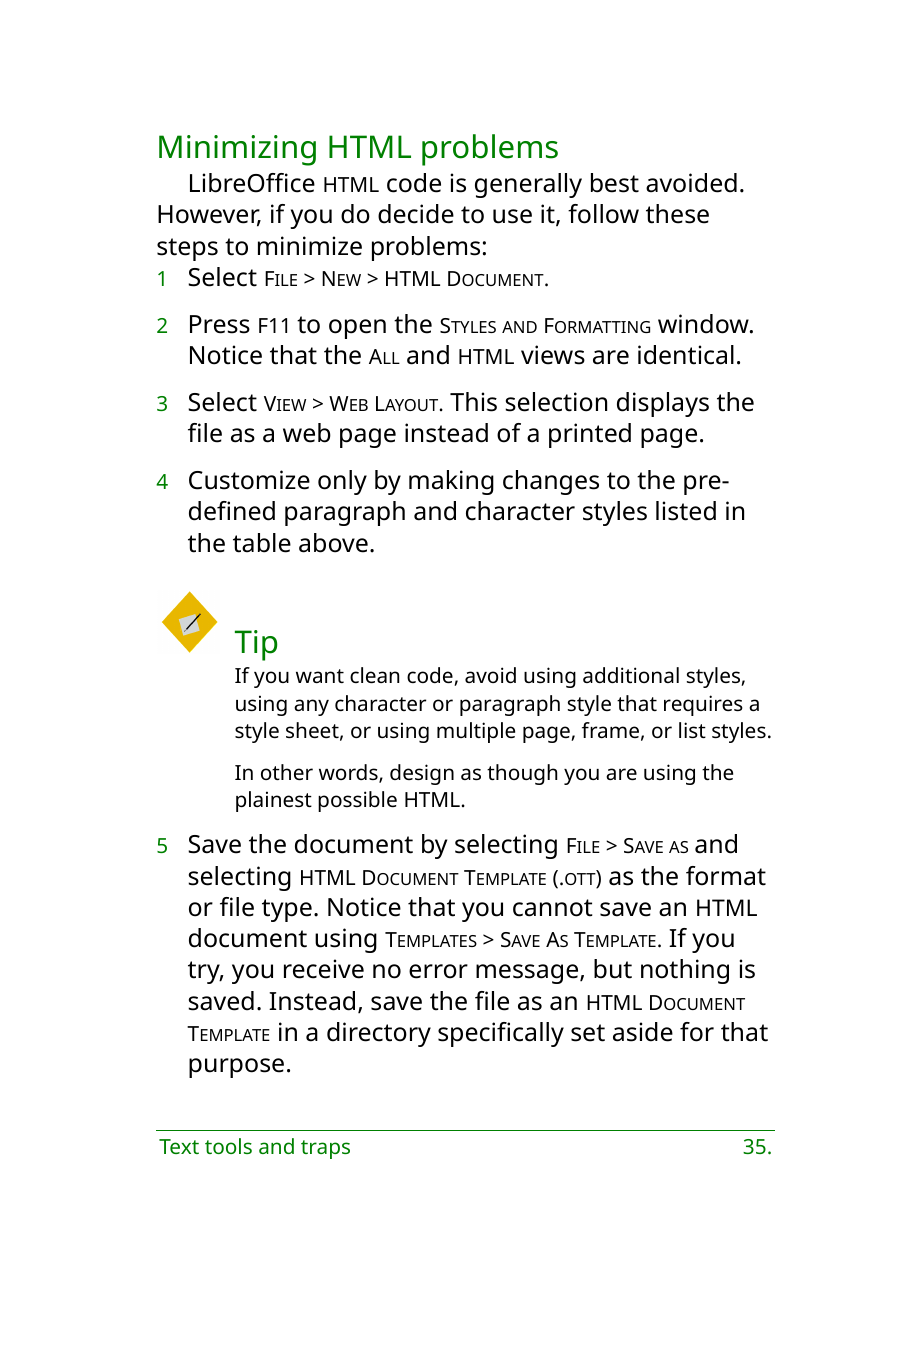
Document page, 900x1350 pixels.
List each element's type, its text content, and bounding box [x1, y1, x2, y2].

subtitle Minimizing HTML problems [156, 125, 775, 168]
list Save the document by selecting File > Save as and selecting HTML Document Template (.ott) as the format or file type. Notice that you cannot save an HTML document using Templates > Save As Template. If you try, you receive no error message, but nothing is saved. Instead, save the file as an HTML Document Template in a directory specifically set aside for that purpose. [156, 829, 775, 1079]
list Customize only by making changes to the pre-defined paragraph and character styles listed in the table above. [156, 464, 775, 558]
text In other words, design as though you are using the plainest possible HTML. [234, 759, 775, 813]
text LibreOffice HTML code is generally best avoided. However, if you do decide to use it, follow these steps to minimize problems: [156, 168, 775, 261]
list Select View > Web Layout. This selection displays the file as a web page instead of a printed page. [156, 386, 775, 449]
text If you want clean code, avoid using additional styles, using any character or paragraph style that requires a style sheet, or using multiple page, frame, or list styles. [234, 662, 775, 743]
list Tip [156, 589, 775, 662]
list Select File > New > HTML Document. [156, 261, 775, 293]
list Press F11 to open the Styles and Formatting window. Notice that the All and HTML views are identical. [156, 308, 775, 371]
picture [157, 590, 220, 654]
